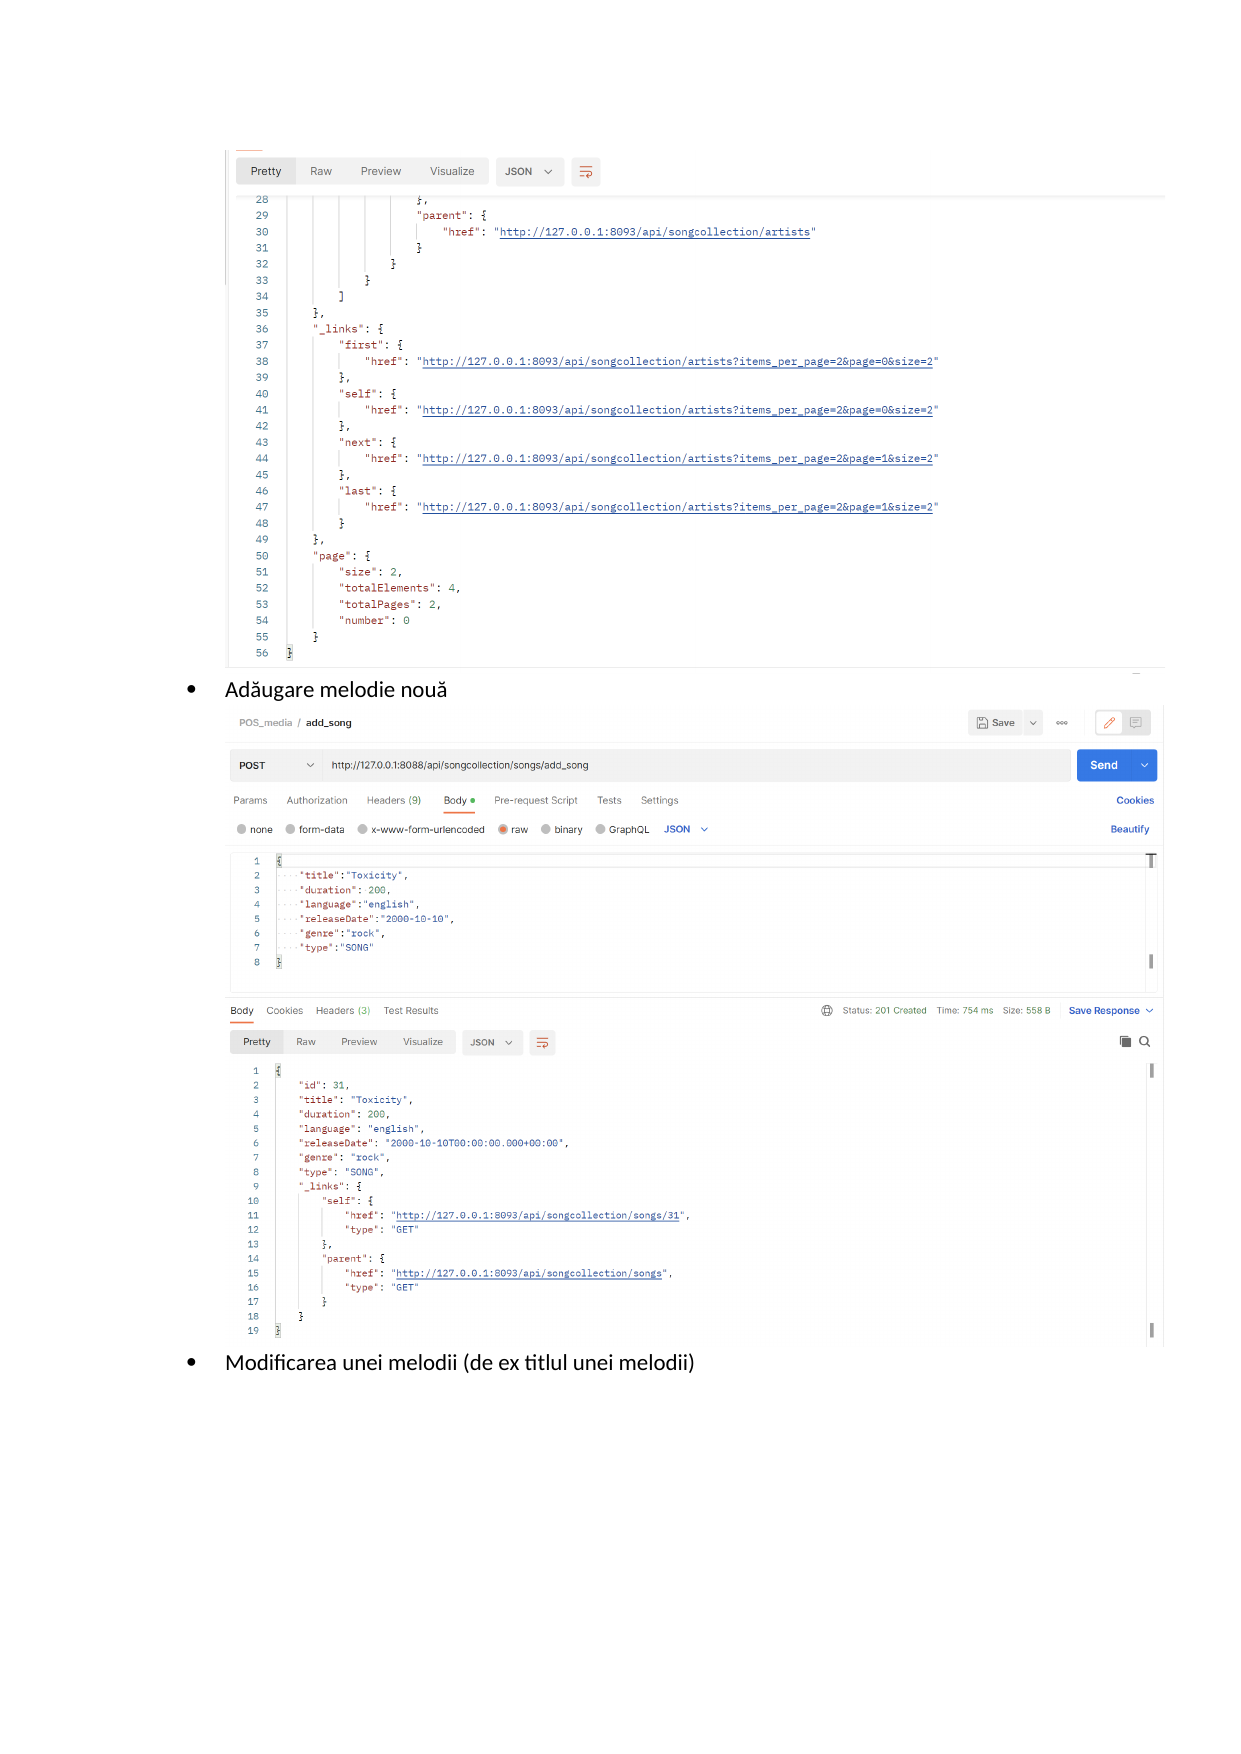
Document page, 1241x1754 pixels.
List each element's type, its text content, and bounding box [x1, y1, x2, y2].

list Adăugare melodie nouă [187, 676, 1090, 704]
list Modificarea unei melodii (de ex titlul unei melodii) [187, 1348, 1090, 1376]
